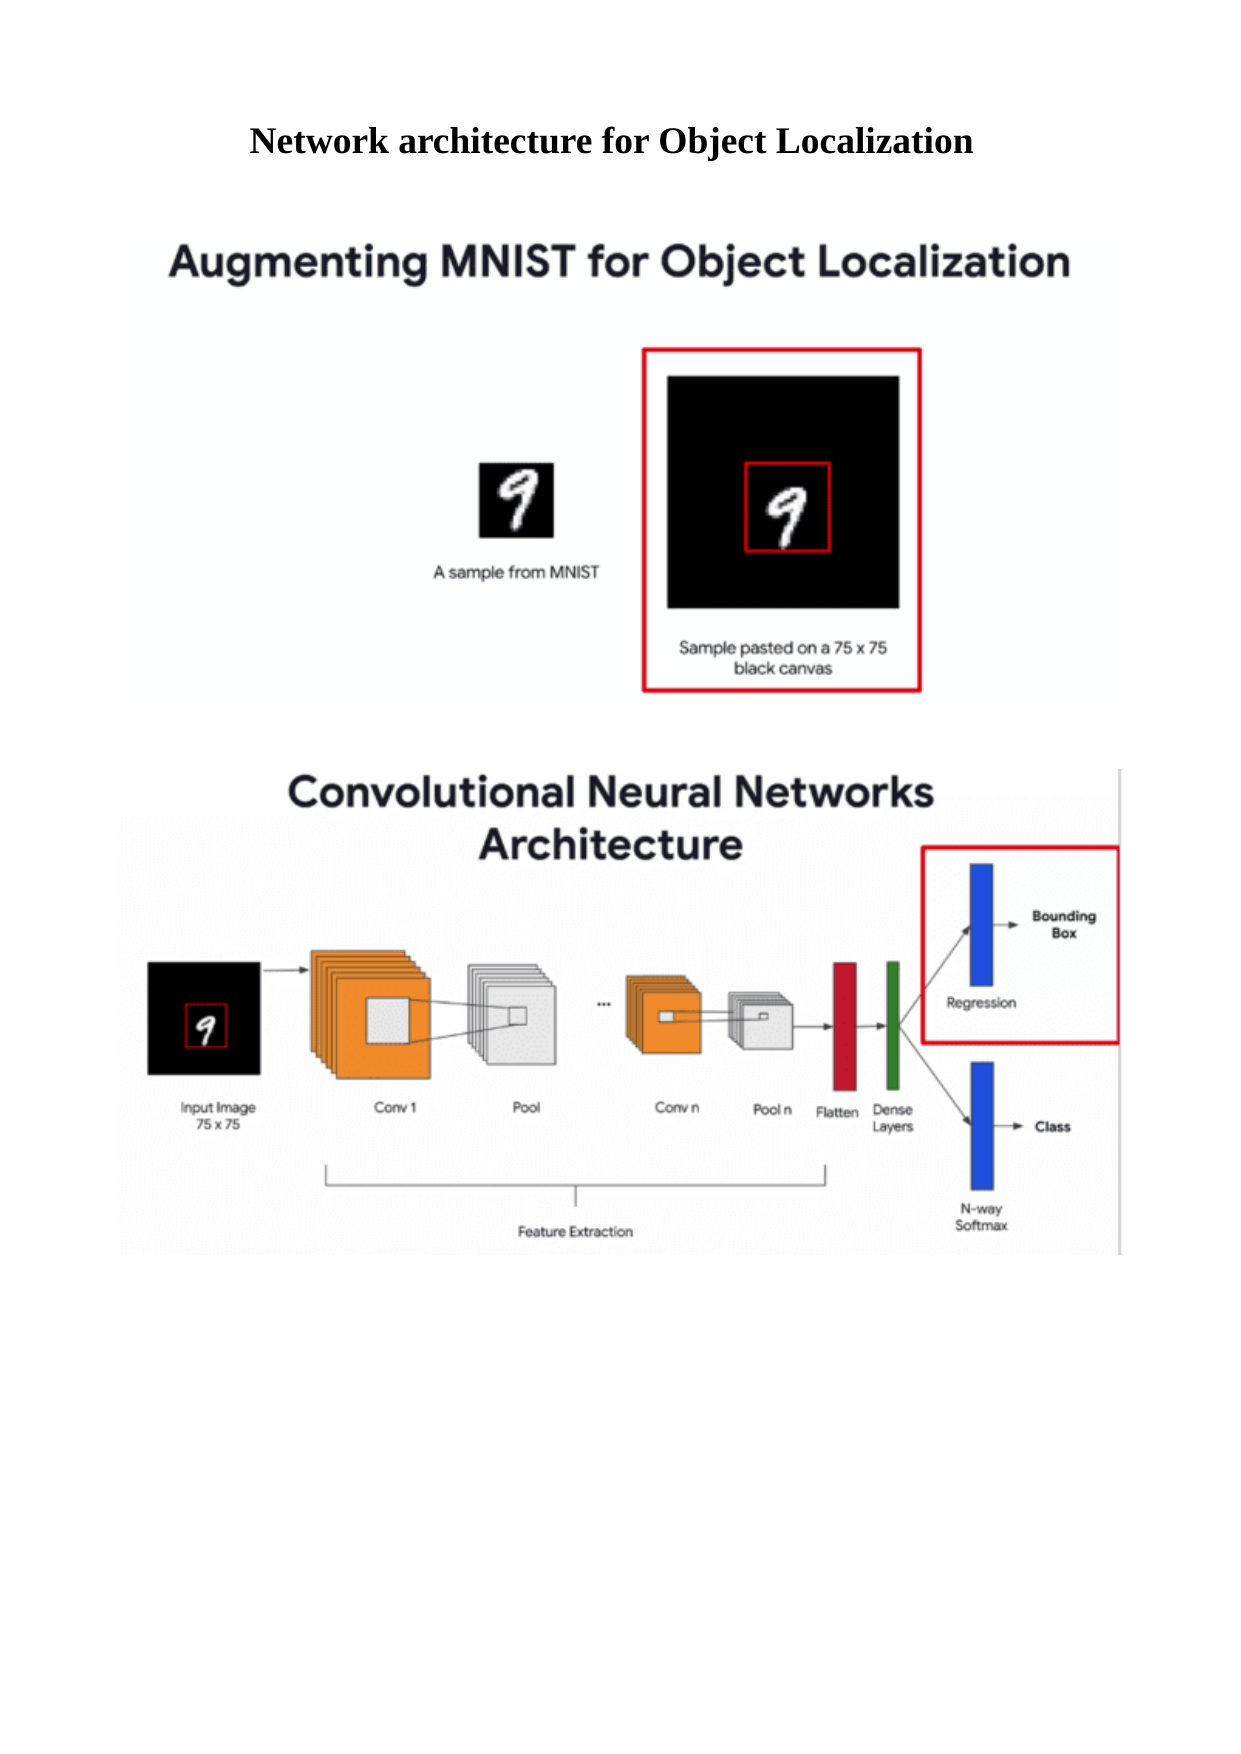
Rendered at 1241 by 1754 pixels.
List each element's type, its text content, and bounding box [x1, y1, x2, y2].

picture [118, 233, 1123, 712]
subtitle Network architecture for Object Localization [118, 118, 1122, 161]
picture [118, 769, 1123, 1255]
